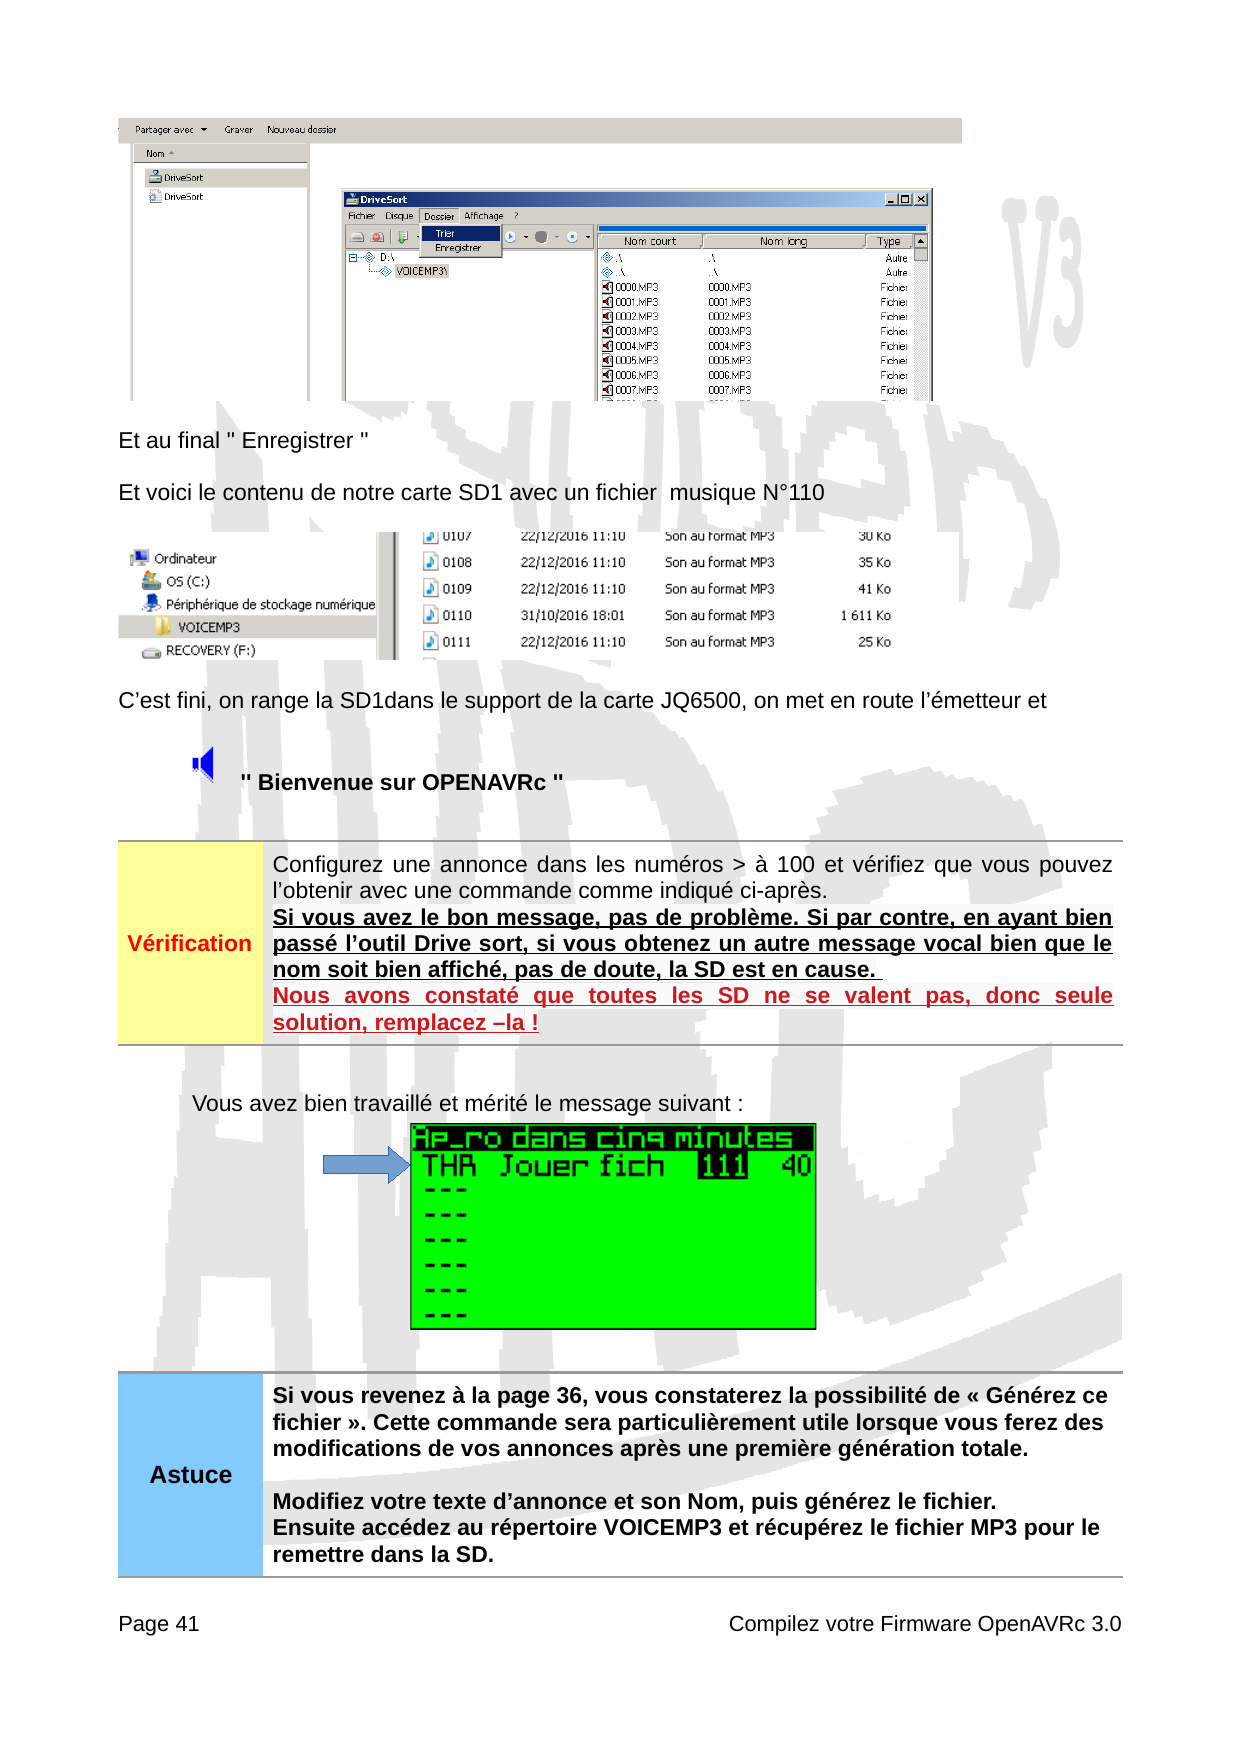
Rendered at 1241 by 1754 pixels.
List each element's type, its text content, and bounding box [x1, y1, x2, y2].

text Et au final '' Enregistrer '' [118, 427, 1122, 453]
table_header Astuce [118, 1374, 263, 1576]
text Et voici le contenu de notre carte SD1 avec un fichier musique N°110 [118, 479, 1122, 506]
table_header Vérification [118, 842, 263, 1044]
text C’est fini, on range la SD1dans le support de la carte JQ6500, on met en route l’émetteur et [118, 687, 1122, 713]
table_header Configurez une annonce dans les numéros > à 100 et vérifiez que vous pouvez l’obtenir avec une commande comme indiqué ci-après. Si vous avez le bon message, pas de problème. Si par contre, en ayant bien passé l’outil Drive sort, si vous obtenez un autre message vocal bien que le nom soit bien affiché, pas de doute, la SD est en cause. Nous avons constaté que toutes les SD ne se valent pas, donc seule solution, remplacez –la ! [264, 842, 1122, 1044]
text '' Bienvenue sur OPENAVRc '' [118, 739, 1122, 796]
picture [192, 739, 241, 791]
table_header Si vous revenez à la page 36, vous constaterez la possibilité de « Générez ce fichier ». Cette commande sera particulièrement utile lorsque vous ferez des modifications de vos annonces après une première génération totale. Modifiez votre texte d’annonce et son Nom, puis générez le fichier. Ensuite accédez au répertoire VOICEMP3 et récupérez le fichier MP3 pour le remettre dans la SD. [264, 1374, 1122, 1576]
picture [410, 1123, 817, 1330]
text Vous avez bien travaillé et mérité le message suivant : [118, 1090, 1122, 1117]
